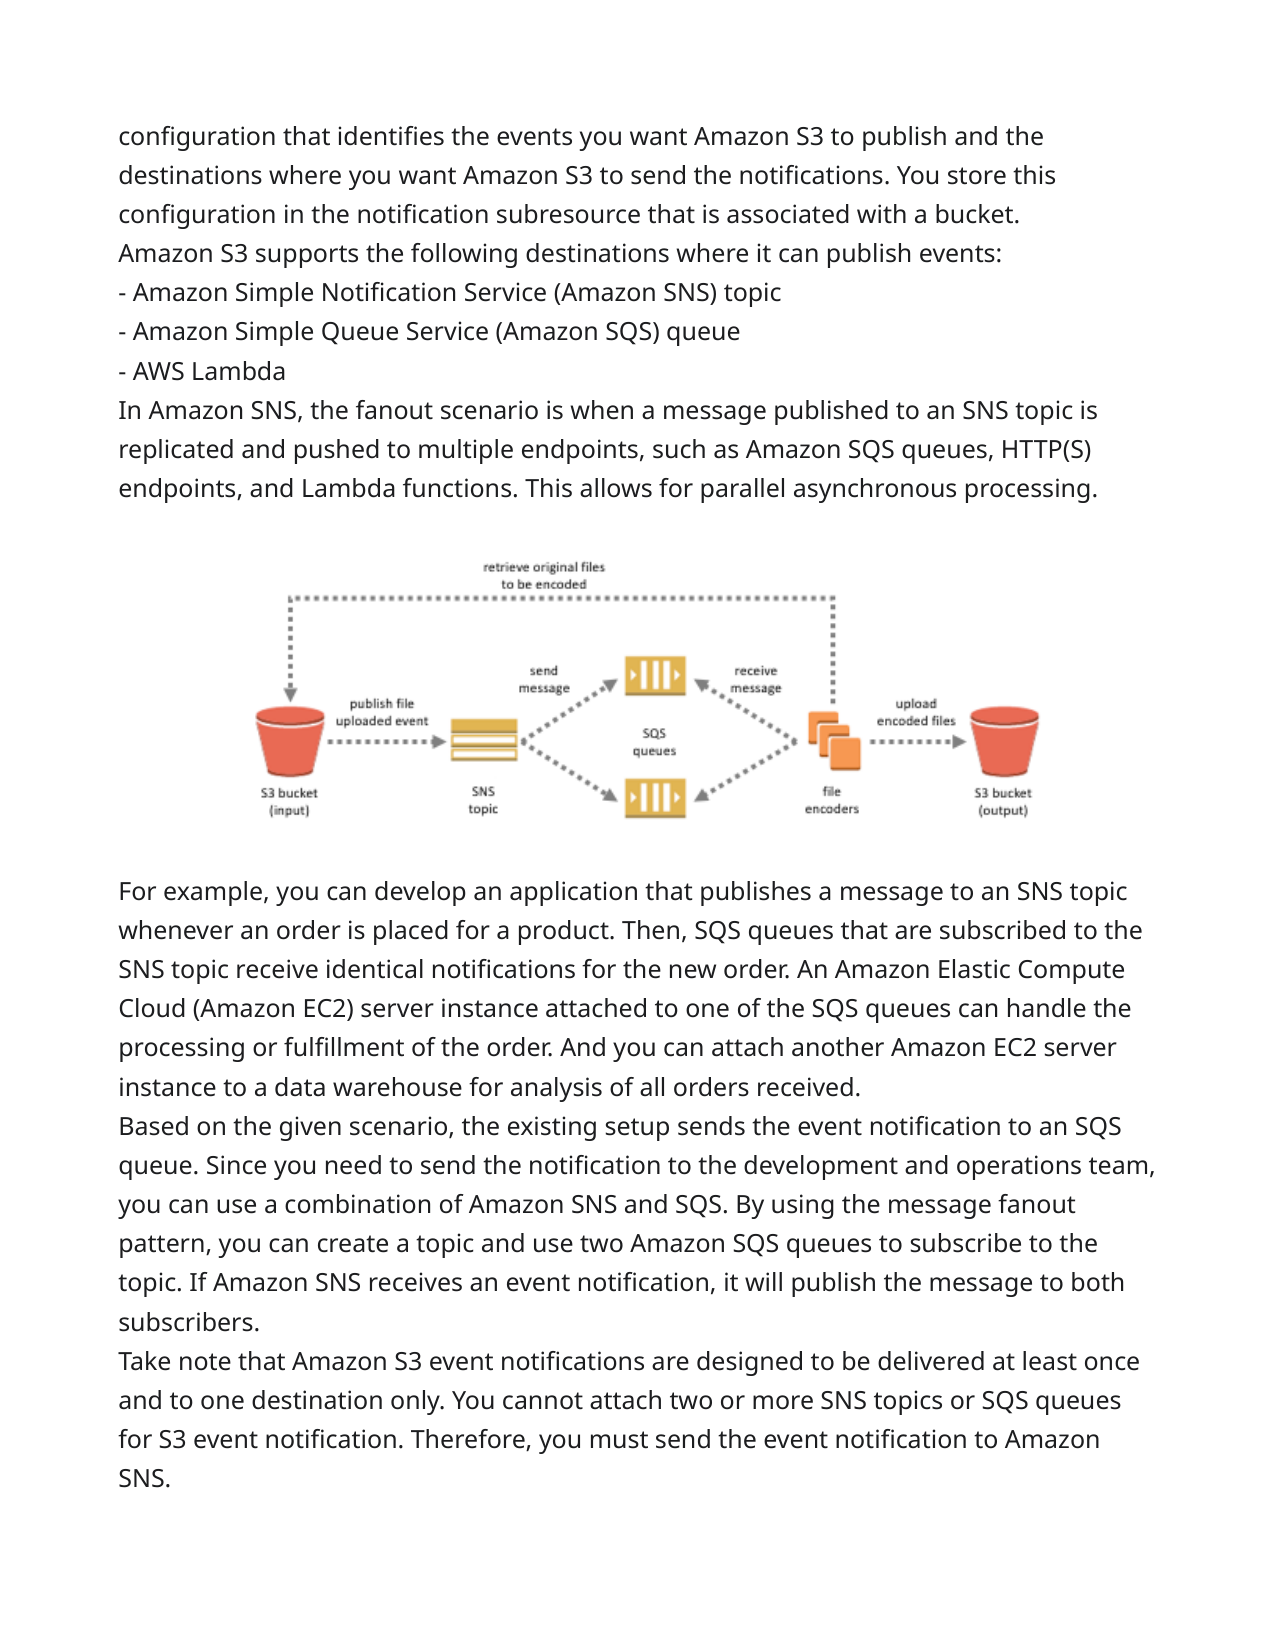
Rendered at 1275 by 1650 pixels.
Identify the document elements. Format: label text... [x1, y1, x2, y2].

text configuration that identifies the events you want Amazon S3 to publish and the destinations where you want Amazon S3 to send the notifications. You store this configuration in the notification subresource that is associated with a bucket. [118, 118, 1157, 231]
picture [118, 509, 1181, 870]
text For example, you can develop an application that publishes a message to an SNS topic whenever an order is placed for a product. Then, SQS queues that are subscribed to the SNS topic receive identical notifications for the new order. An Amazon Elastic Compute Cloud (Amazon EC2) server instance attached to one of the SQS queues can handle the processing or fulfillment of the order. And you can attach another Amazon EC2 server instance to a data warehouse for analysis of all orders received. [118, 873, 1157, 1103]
text Amazon S3 supports the following destinations where it can publish events: [118, 236, 1157, 270]
text Based on the given scenario, the existing setup sends the event notification to an SQS queue. Since you need to send the notification to the development and operations team, you can use a combination of Amazon SNS and SQS. By using the message fanout pattern, you can create a topic and use two Amazon SQS queues to subscribe to the topic. If Amazon SNS receives an event notification, it will publish the message to both subscribers. [118, 1108, 1157, 1338]
text - AWS Lambda [118, 353, 1157, 387]
text In Amazon SNS, the fanout scenario is when a message published to an SNS topic is replicated and pushed to multiple endpoints, such as Amazon SQS queues, HTTP(S) endpoints, and Lambda functions. This allows for parallel asynchronous processing. [118, 392, 1157, 505]
text Take note that Amazon S3 event notifications are designed to be delivered at least once and to one destination only. You cannot attach two or more SNS topics or SQS queues for S3 event notification. Therefore, you must send the event notification to Amazon SNS. [118, 1343, 1157, 1495]
text - Amazon Simple Queue Service (Amazon SQS) queue [118, 314, 1157, 348]
text - Amazon Simple Notification Service (Amazon SNS) topic [118, 275, 1157, 309]
